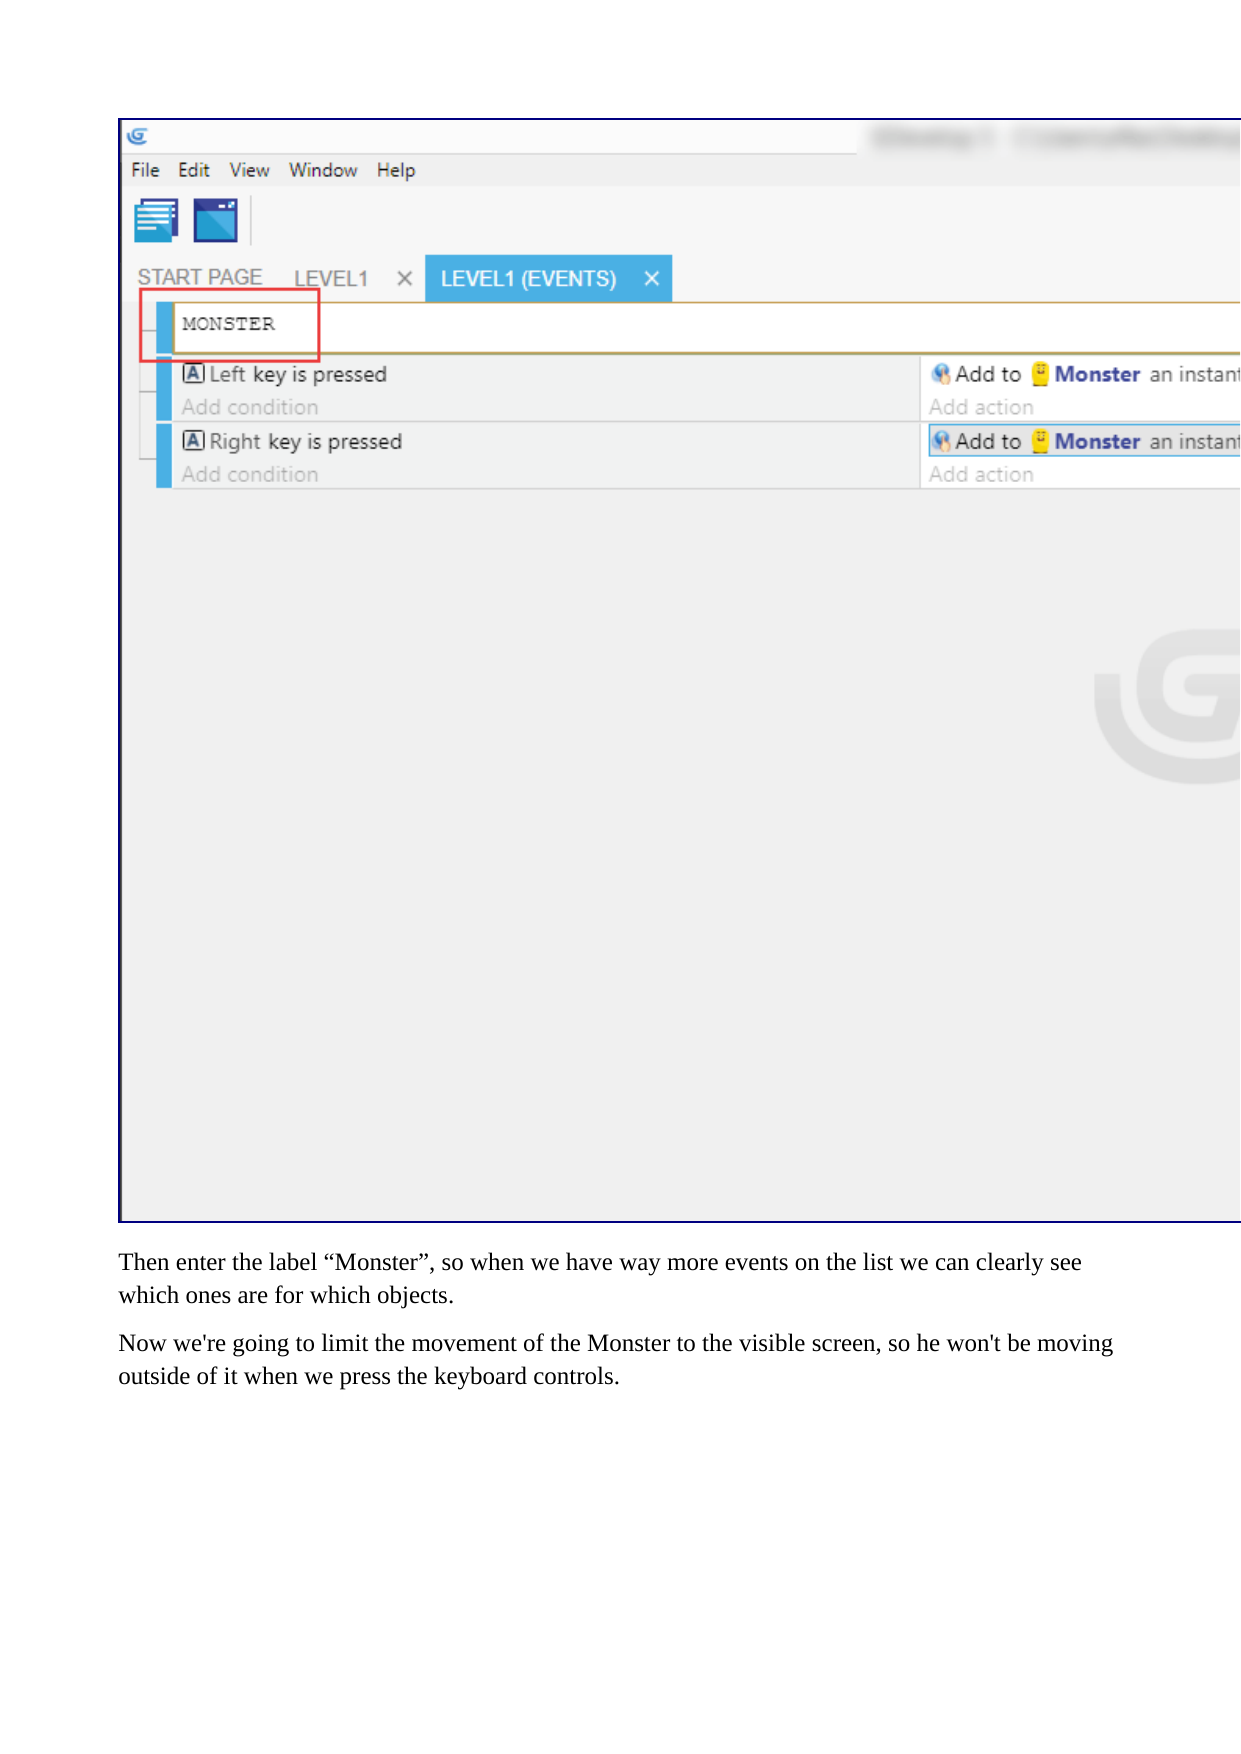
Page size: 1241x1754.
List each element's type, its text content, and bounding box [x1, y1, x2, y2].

picture [120, 120, 1241, 1221]
text Then enter the label “Monster”, so when we have way more events on the list we can clearly see which ones are for which objects. [118, 1247, 1122, 1309]
text Now we're going to limit the movement of the Monster to the visible screen, so he won't be moving outside of it when we press the keyboard controls. [118, 1328, 1122, 1389]
